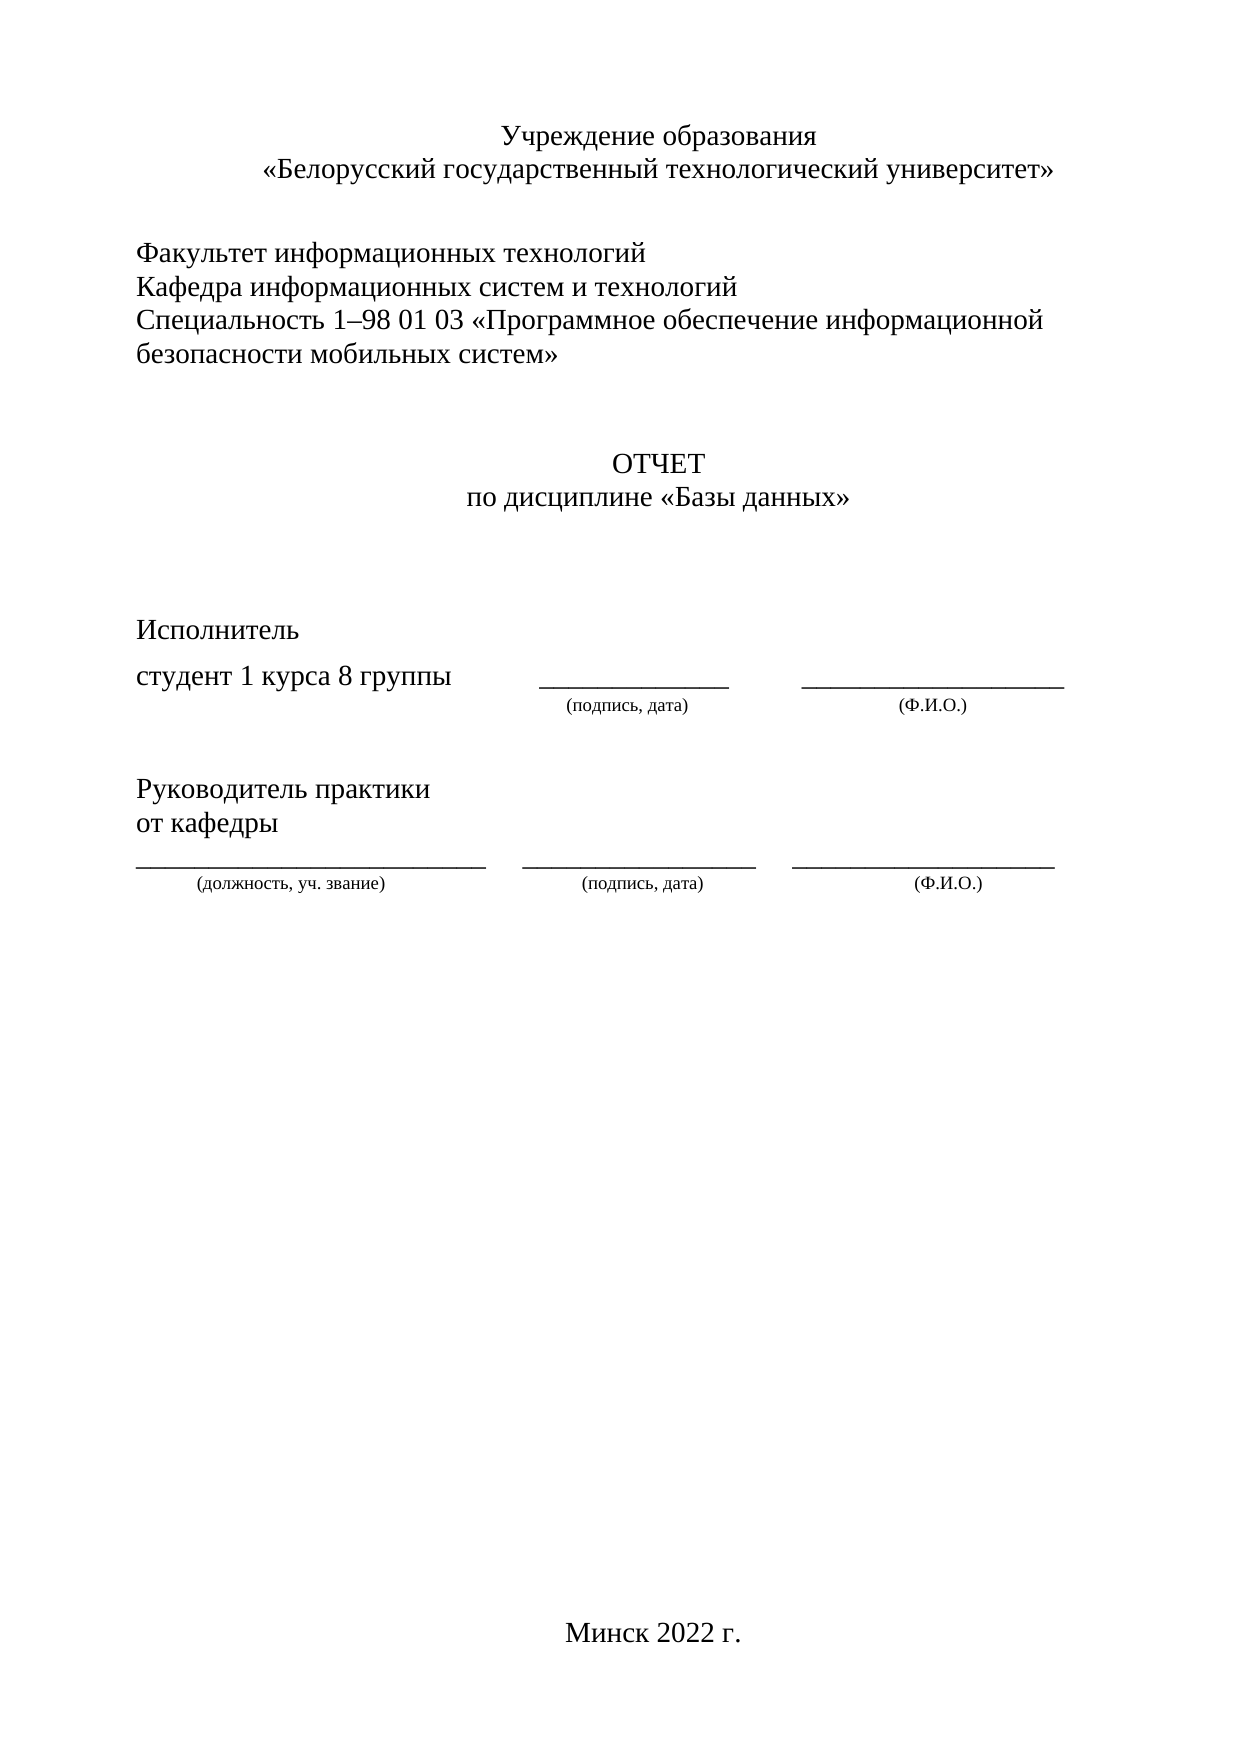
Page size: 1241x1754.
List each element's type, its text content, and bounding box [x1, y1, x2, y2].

text ________________________ ________________ __________________ [136, 838, 1181, 872]
text (подпись, дата) (Ф.И.О.) [136, 694, 1181, 716]
text Исполнитель [136, 612, 1181, 646]
text от кафедры [136, 805, 1038, 838]
text Специальность 1–98 01 03 «Программное обеспечение информационной безопасности мобильных систем» [136, 302, 1181, 369]
text Факультет информационных технологий [136, 235, 1181, 269]
text по дисциплине «Базы данных» [136, 479, 1181, 513]
subtitle ОТЧЕТ [136, 446, 1181, 479]
text студент 1 курса 8 группы _____________ __________________ [136, 658, 1181, 692]
text «Белорусский государственный технологический университет» [136, 152, 1181, 185]
text Минск 2022 г. [565, 1615, 1181, 1648]
text Кафедра информационных систем и технологий [136, 269, 1181, 302]
text Руководитель практики [136, 771, 1038, 805]
text (должность, уч. звание) (подпись, дата) (Ф.И.О.) [136, 872, 1181, 893]
text Учреждение образования [136, 118, 1181, 152]
